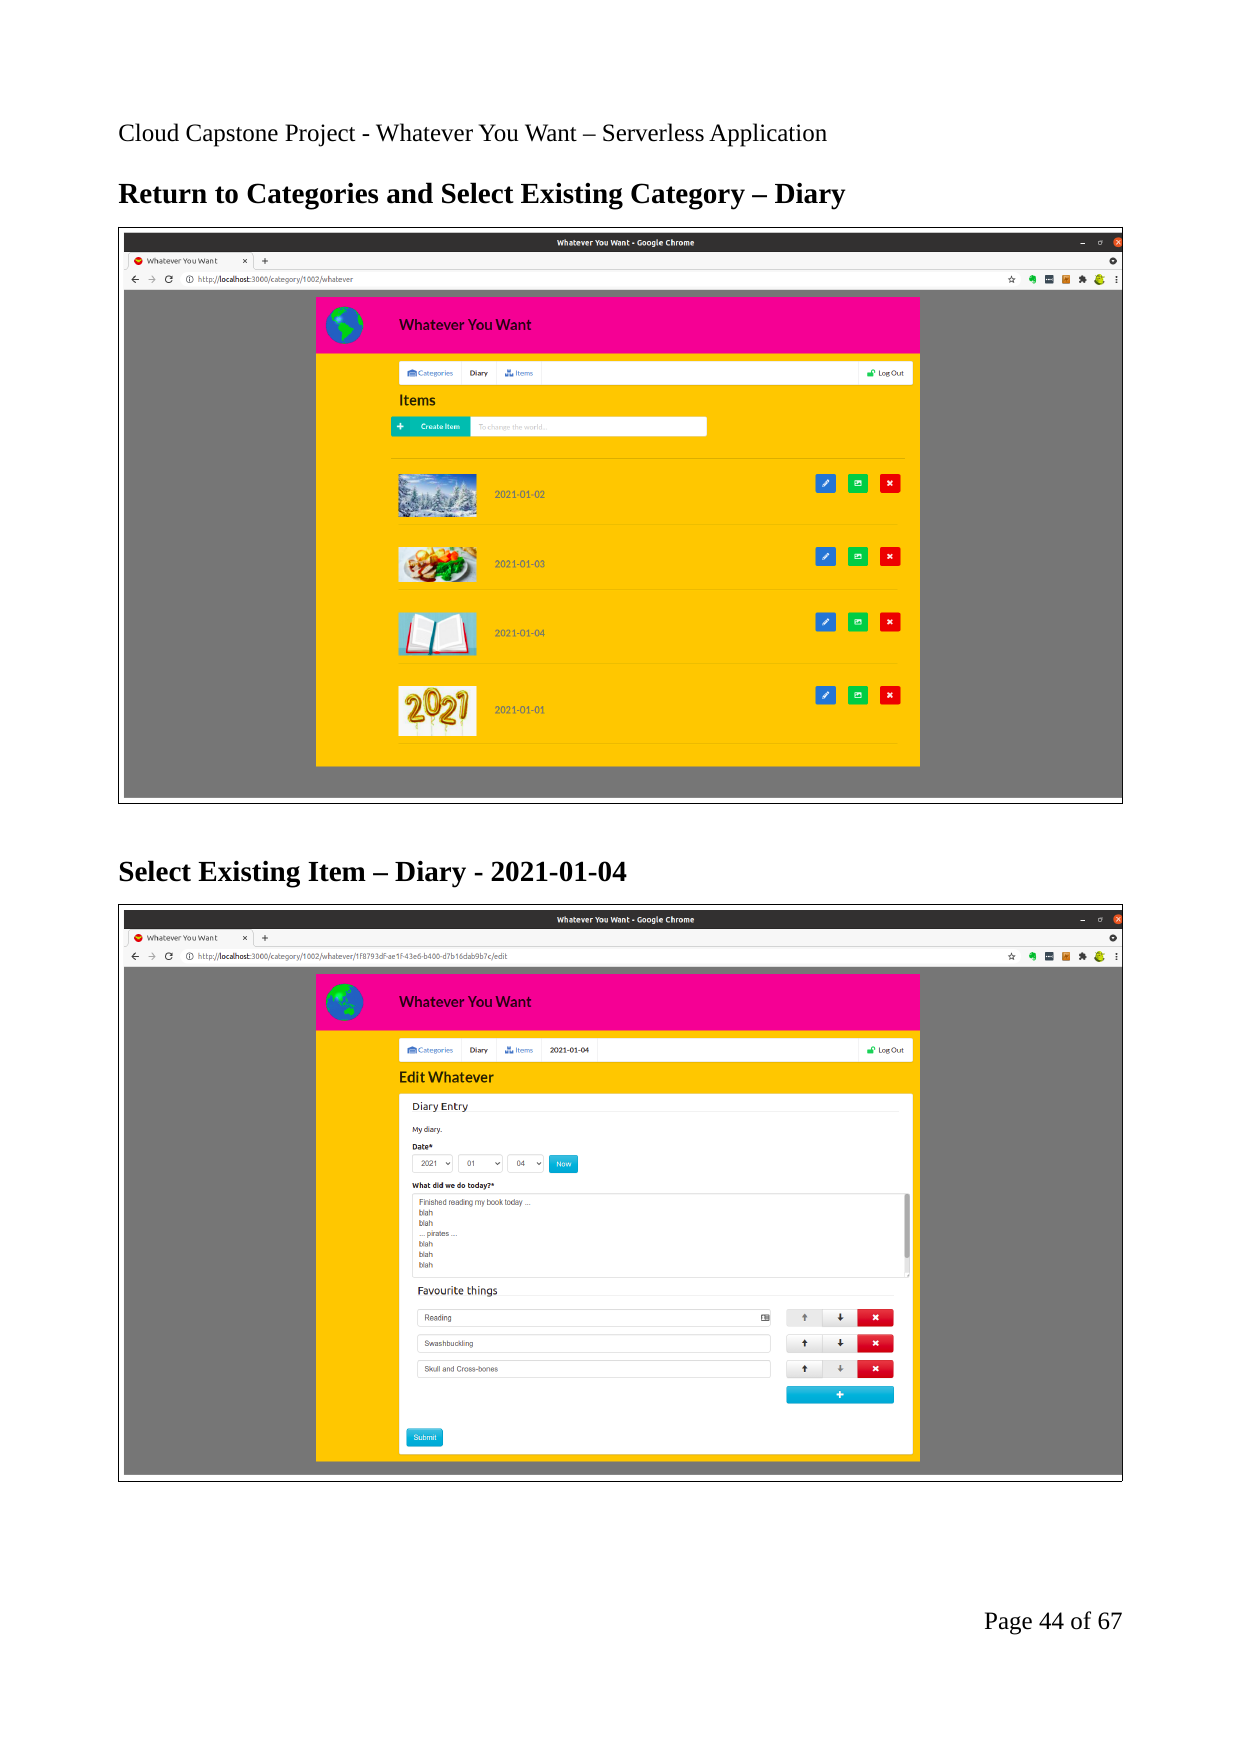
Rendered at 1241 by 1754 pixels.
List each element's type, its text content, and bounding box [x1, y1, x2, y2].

subtitle Return to Categories and Select Existing Category – Diary [118, 176, 1122, 210]
table_header [119, 228, 1122, 803]
picture [123, 910, 1123, 1475]
picture [123, 232, 1123, 798]
table_header [119, 905, 1122, 1481]
subtitle Select Existing Item – Diary - 2021-01-04 [118, 854, 1122, 887]
